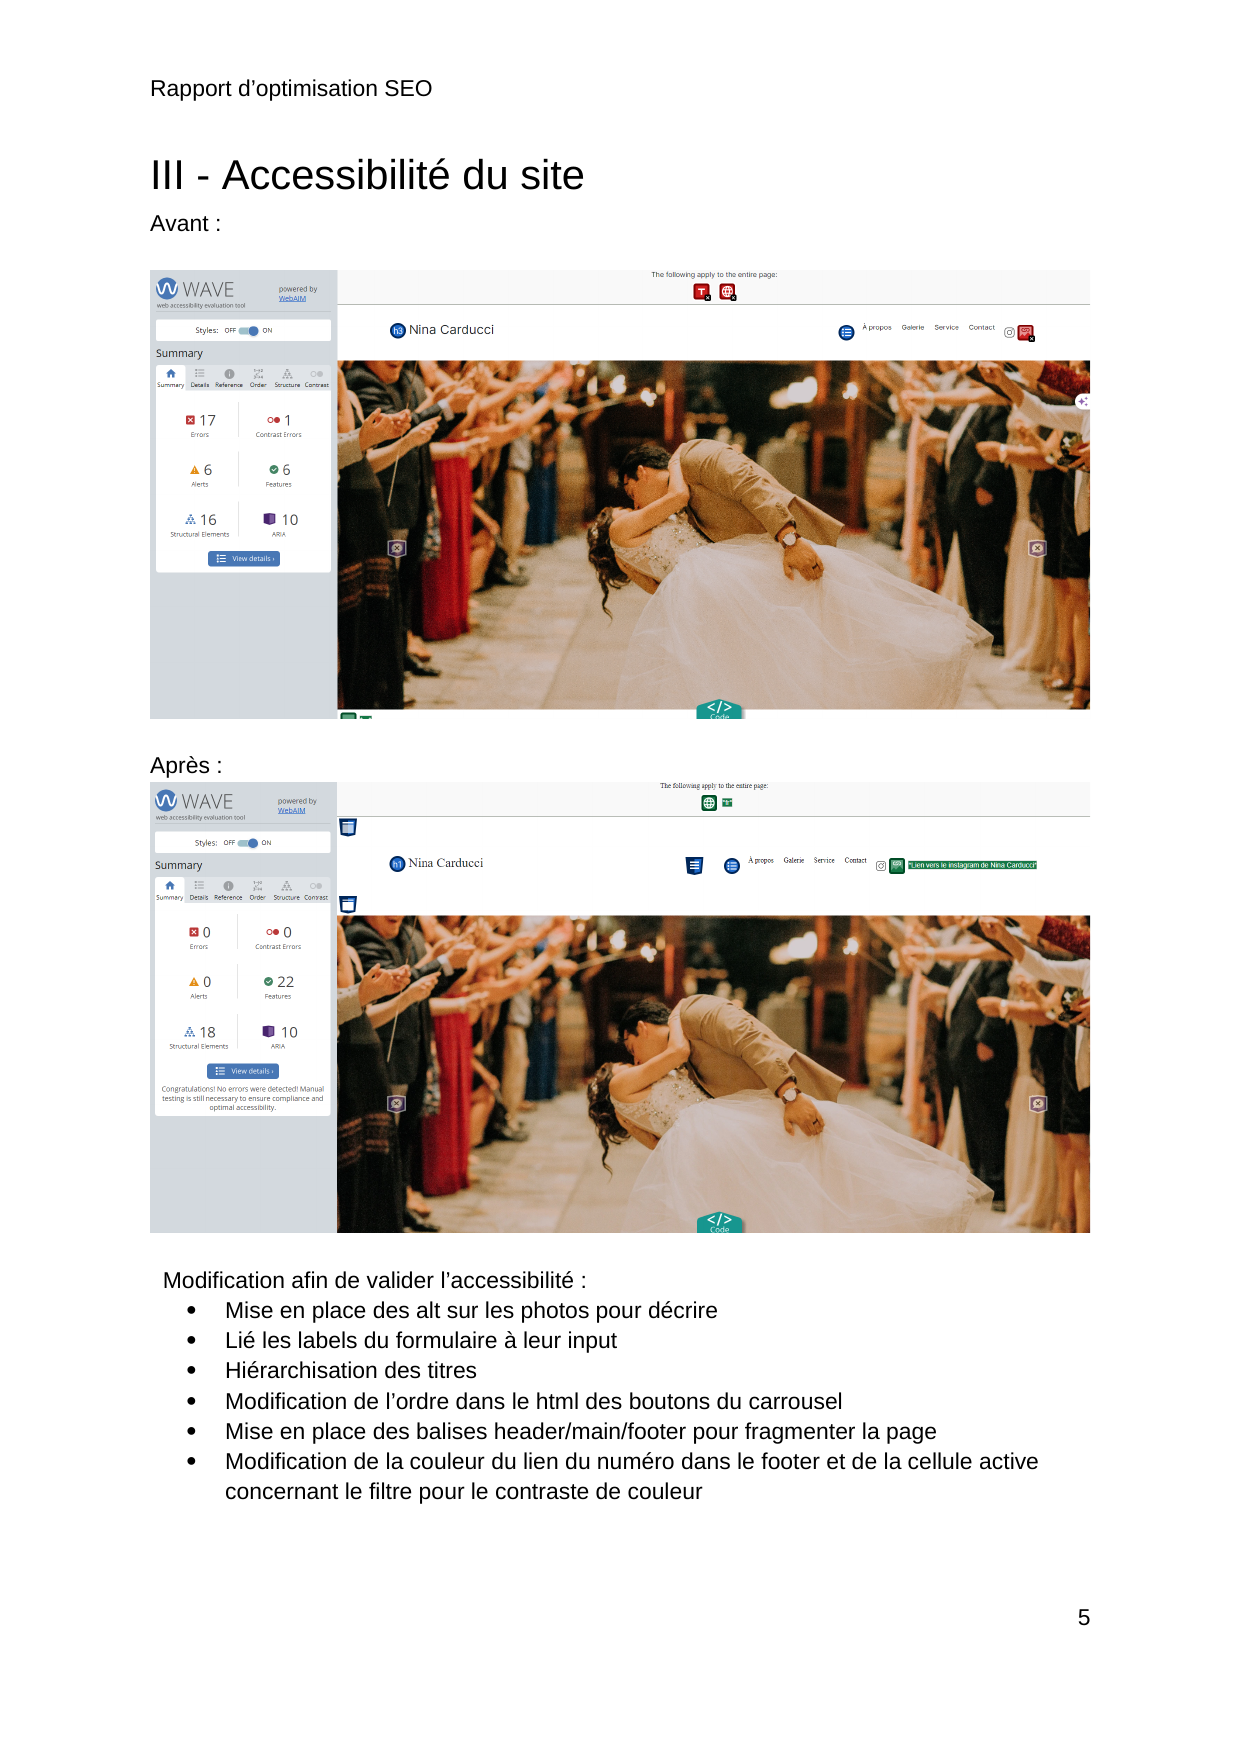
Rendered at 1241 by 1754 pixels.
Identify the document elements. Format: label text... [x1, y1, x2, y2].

list Mise en place des alt sur les photos pour décrire [187, 1297, 1090, 1323]
list Hiérarchisation des titres [187, 1357, 1090, 1384]
list Modification de l’ordre dans le html des boutons du carrousel [187, 1388, 1090, 1414]
subtitle III - Accessibilité du site [150, 150, 1090, 198]
list Lié les labels du formulaire à leur input [187, 1327, 1090, 1353]
text Modification afin de valider l’accessibilité : [150, 1267, 1090, 1293]
text Après : [150, 752, 1090, 779]
text Avant : [150, 210, 1090, 237]
list Mise en place des balises header/main/footer pour fragmenter la page [187, 1418, 1090, 1444]
list Modification de la couleur du lien du numéro dans le footer et de la cellule active concernant le filtre pour le contraste de couleur [187, 1448, 1090, 1504]
